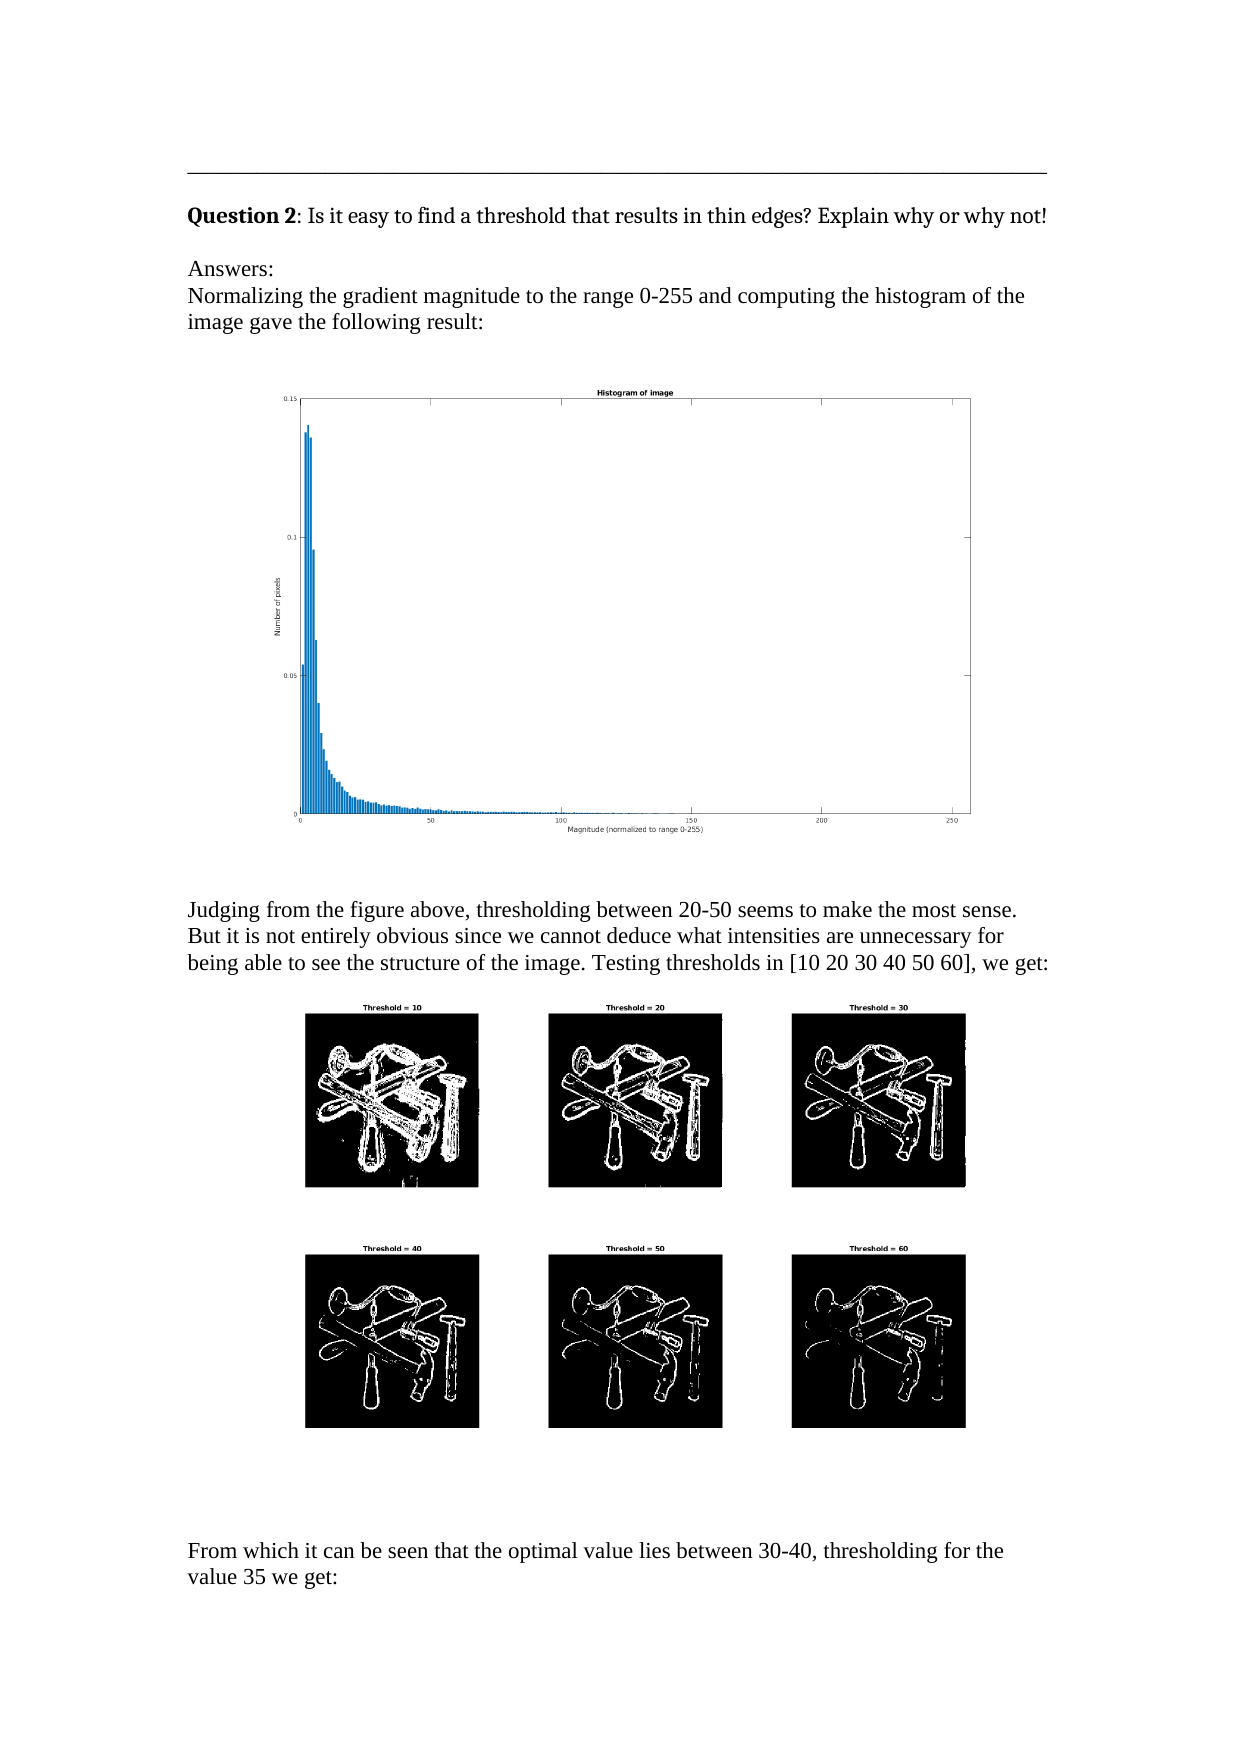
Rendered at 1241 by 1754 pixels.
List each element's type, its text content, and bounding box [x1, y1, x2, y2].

text ___________________________________________________________________________ [187, 150, 1053, 176]
picture [187, 975, 1053, 1484]
text Answers: [187, 255, 1053, 282]
text Judging from the figure above, thresholding between 20-50 seems to make the most sense. But it is not entirely obvious since we cannot deduce what intensities are unnecessary for being able to see the structure of the image. Testing thresholds in [10 20 30 40 50 60], we get: [187, 896, 1053, 975]
text From which it can be seen that the optimal value lies between 30-40, thresholding for the value 35 we get: [187, 1537, 1053, 1589]
picture [187, 360, 1053, 870]
text Question 2: Is it easy to find a threshold that results in thin edges? Explain why or why not! [187, 203, 1053, 229]
text Normalizing the gradient magnitude to the range 0-255 and computing the histogram of the image gave the following result: [187, 282, 1053, 334]
